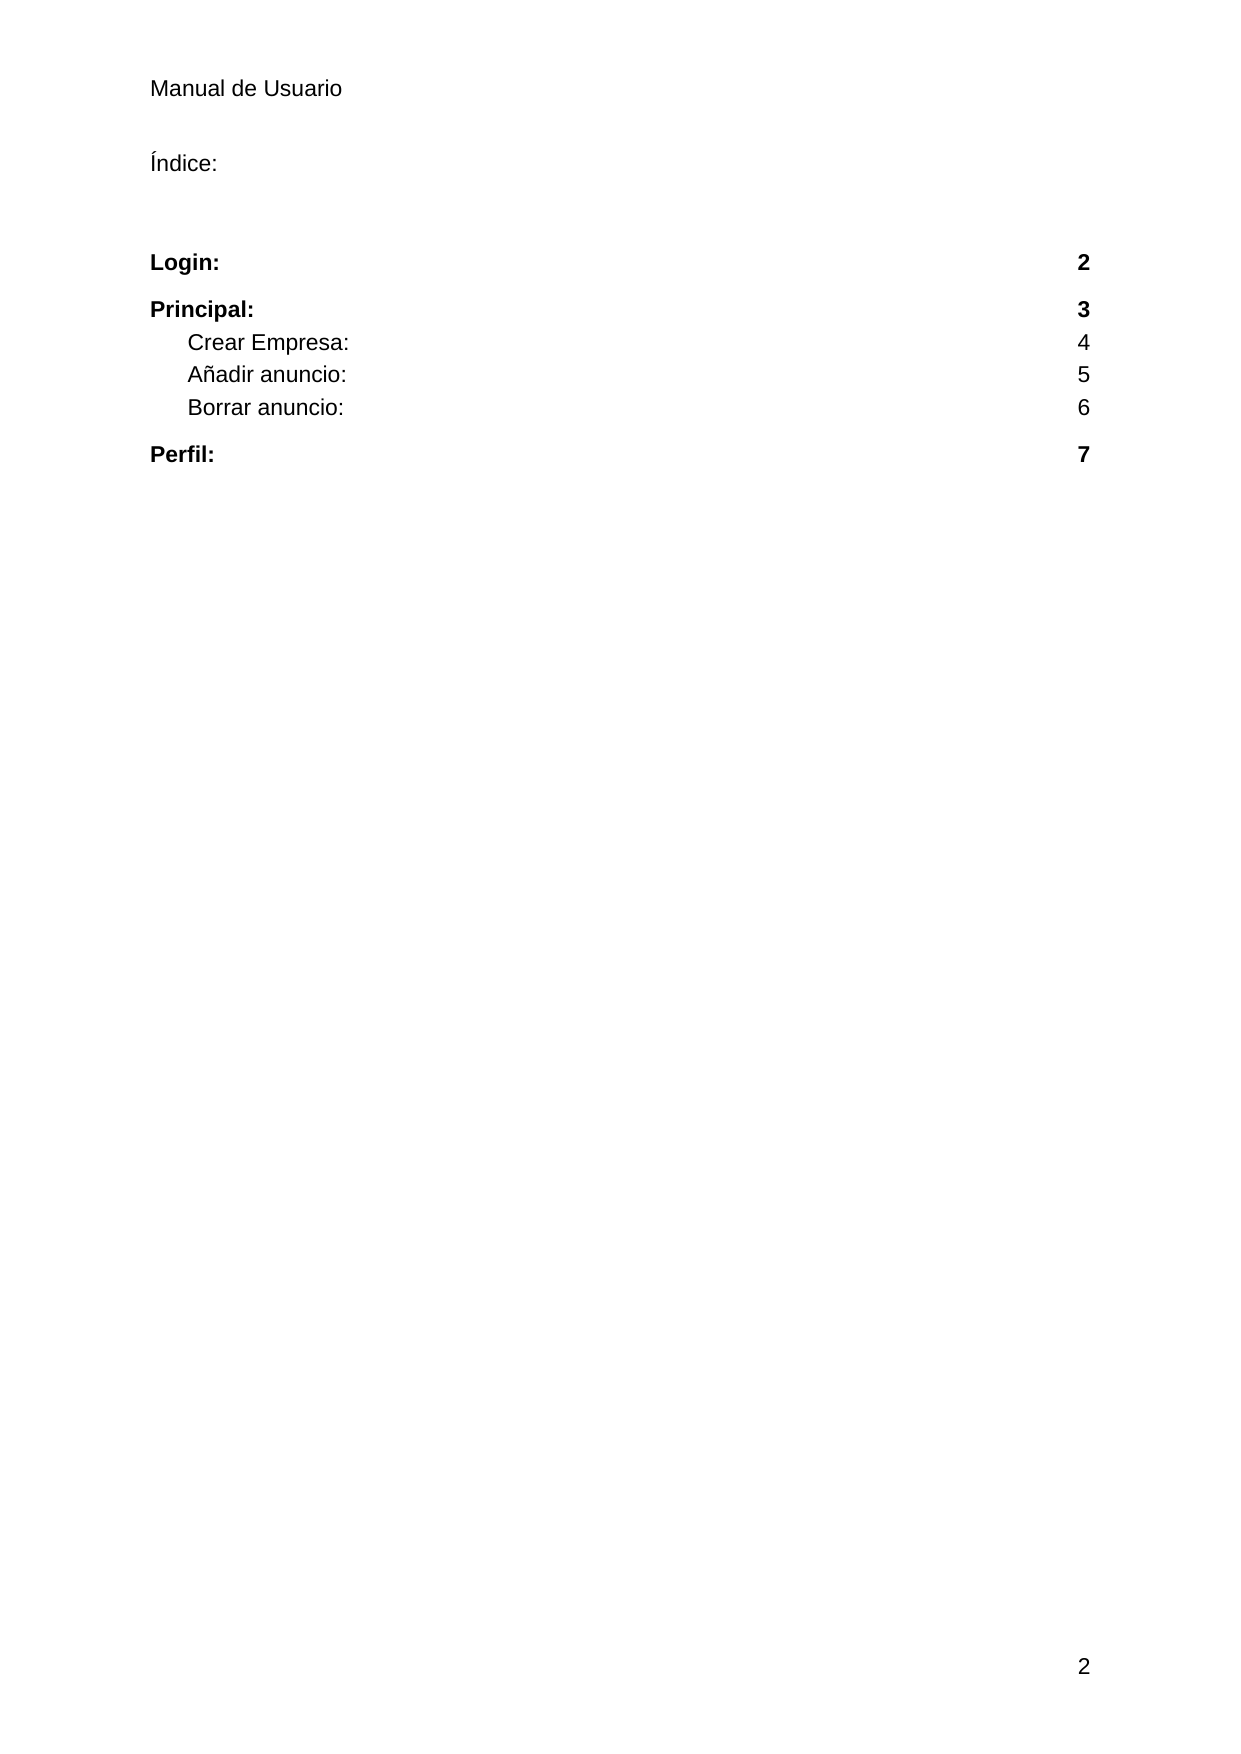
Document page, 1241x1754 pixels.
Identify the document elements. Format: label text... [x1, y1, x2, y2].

text Login: 2 [150, 249, 1090, 275]
text Índice: [150, 150, 1090, 176]
text Crear Empresa: 4 [187, 329, 1090, 355]
text Principal: 3 [150, 296, 1090, 322]
text Añadir anuncio: 5 [187, 361, 1090, 388]
text Borrar anuncio: 6 [187, 394, 1090, 420]
text Perfil: 7 [150, 441, 1090, 467]
